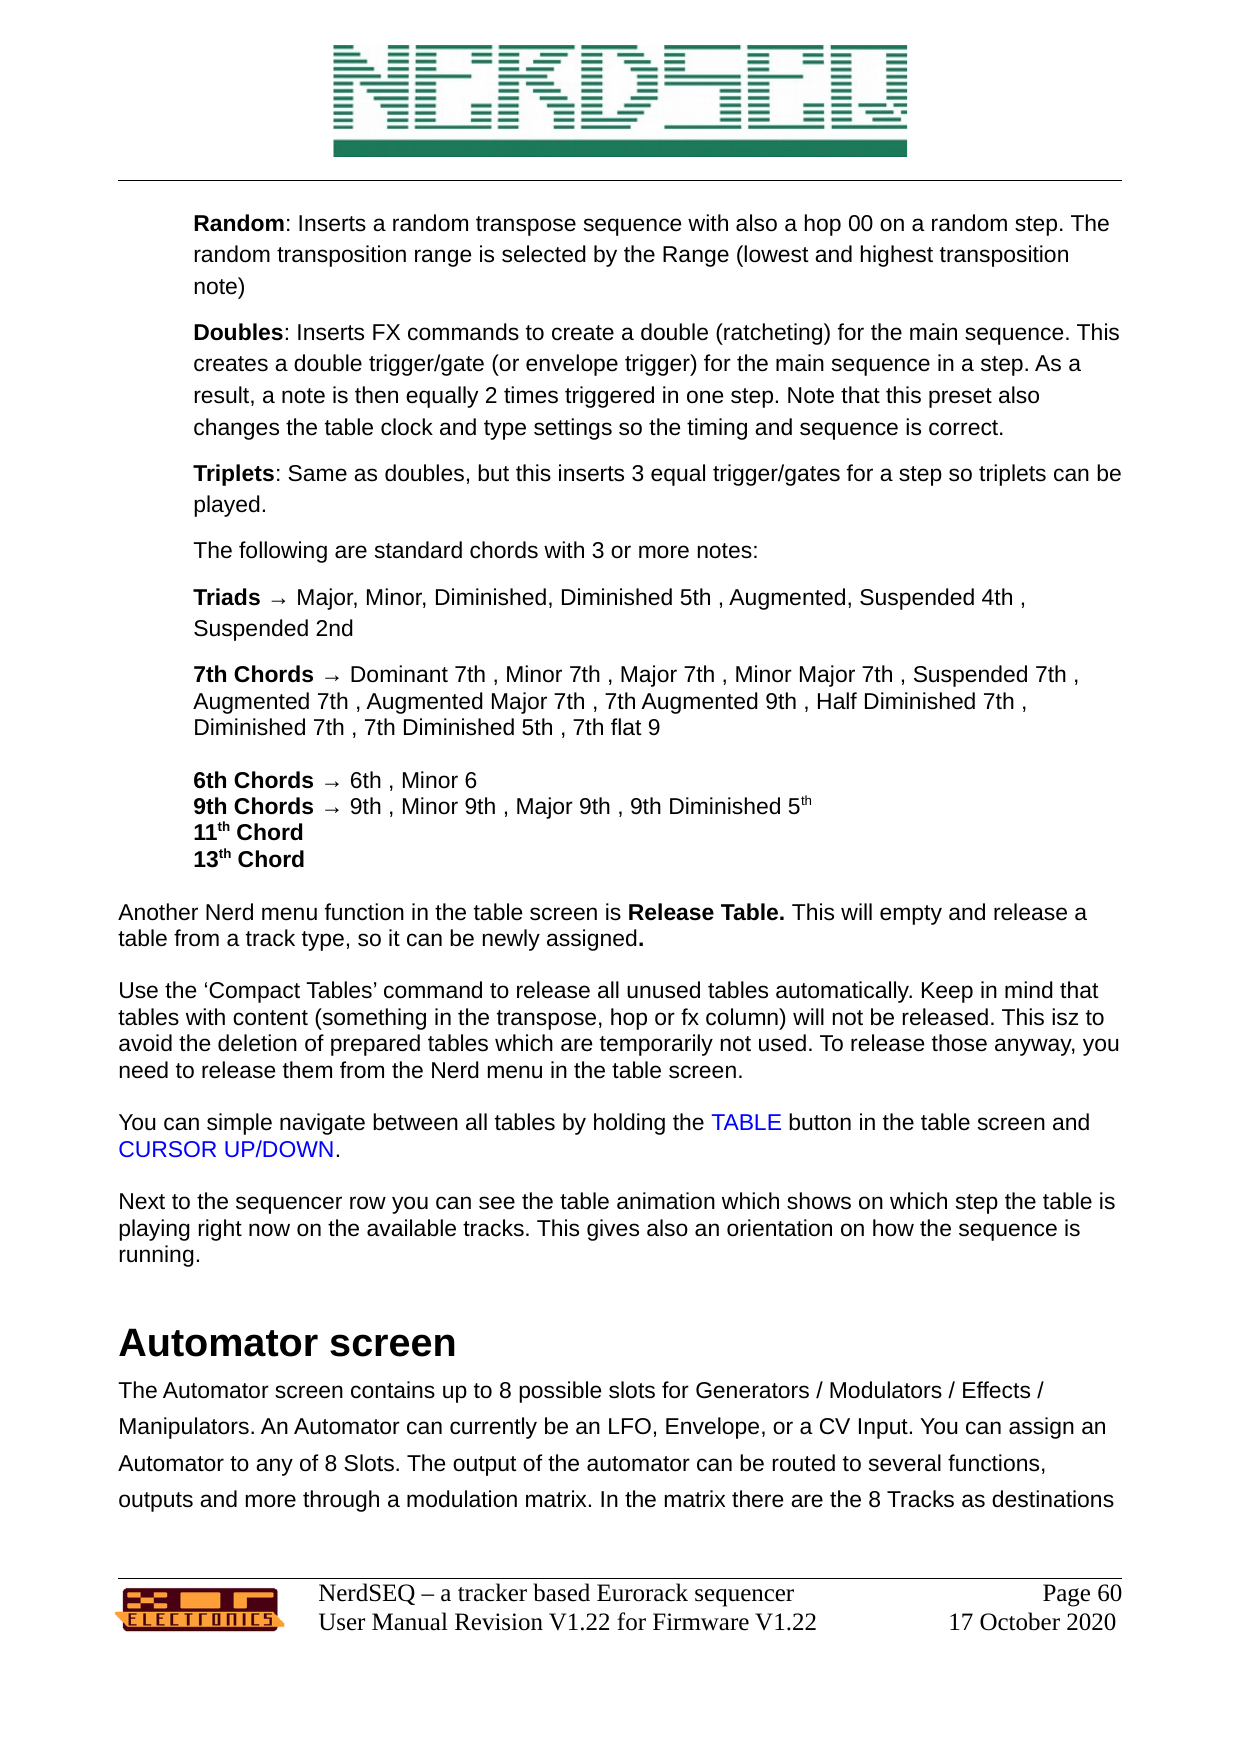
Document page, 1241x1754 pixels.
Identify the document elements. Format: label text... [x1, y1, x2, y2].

text The following are standard chords with 3 or more notes: [193, 537, 1122, 564]
text Next to the sequencer row you can see the table animation which shows on which step the table is playing right now on the available tracks. This gives also an orientation on how the sequence is running. [118, 1188, 1122, 1267]
text 7th Chords → Dominant 7th , Minor 7th , Major 7th , Minor Major 7th , Suspended 7th , Augmented 7th , Augmented Major 7th , 7th Augmented 9th , Half Diminished 7th , Diminished 7th , 7th Diminished 5th , 7th flat 9 [193, 661, 1122, 740]
text 6th Chords → 6th , Minor 6 [193, 767, 1122, 793]
text Use the ‘Compact Tables’ command to release all unused tables automatically. Keep in mind that tables with content (something in the transpose, hop or fx column) will not be released. This isz to avoid the deletion of prepared tables which are temporarily not used. To release those anyway, you need to release them from the Nerd menu in the table screen. [118, 977, 1122, 1083]
text Doubles: Inserts FX commands to create a double (ratcheting) for the main sequence. This creates a double trigger/gate (or envelope trigger) for the main sequence in a step. As a result, a note is then equally 2 times triggered in one step. Note that this preset also changes the table clock and type settings so the timing and sequence is correct. [193, 319, 1122, 440]
text Another Nerd menu function in the table screen is Release Table. This will empty and release a table from a track type, so it can be newly assigned. [118, 898, 1122, 951]
text Random: Inserts a random transpose sequence with also a hop 00 on a random step. The random transposition range is selected by the Range (lowest and highest transposition note) [193, 209, 1122, 299]
text Triplets: Same as doubles, but this inserts 3 equal trigger/gates for a step so triplets can be played. [193, 460, 1122, 518]
text 9th Chords → 9th , Minor 9th , Major 9th , 9th Diminished 5th [193, 793, 1122, 819]
text You can simple navigate between all tables by holding the TABLE button in the table screen and CURSOR UP/DOWN. [118, 1109, 1122, 1162]
picture [115, 1584, 285, 1634]
text The Automator screen contains up to 8 possible slots for Generators / Modulators / Effects / Manipulators. An Automator can currently be an LFO, Envelope, or a CV Input. You can assign an Automator to any of 8 Slots. The output of the automator can be routed to several functions, outputs and more through a modulation matrix. In the matrix there are the 8 Tracks as destinations [118, 1377, 1122, 1512]
picture [333, 45, 908, 157]
text 11th Chord [193, 819, 1122, 846]
subtitle Automator screen [118, 1319, 1122, 1364]
text Triads → Major, Minor, Diminished, Diminished 5th , Augmented, Suspended 4th , Suspended 2nd [193, 583, 1122, 641]
text 13th Chord [193, 846, 1122, 872]
